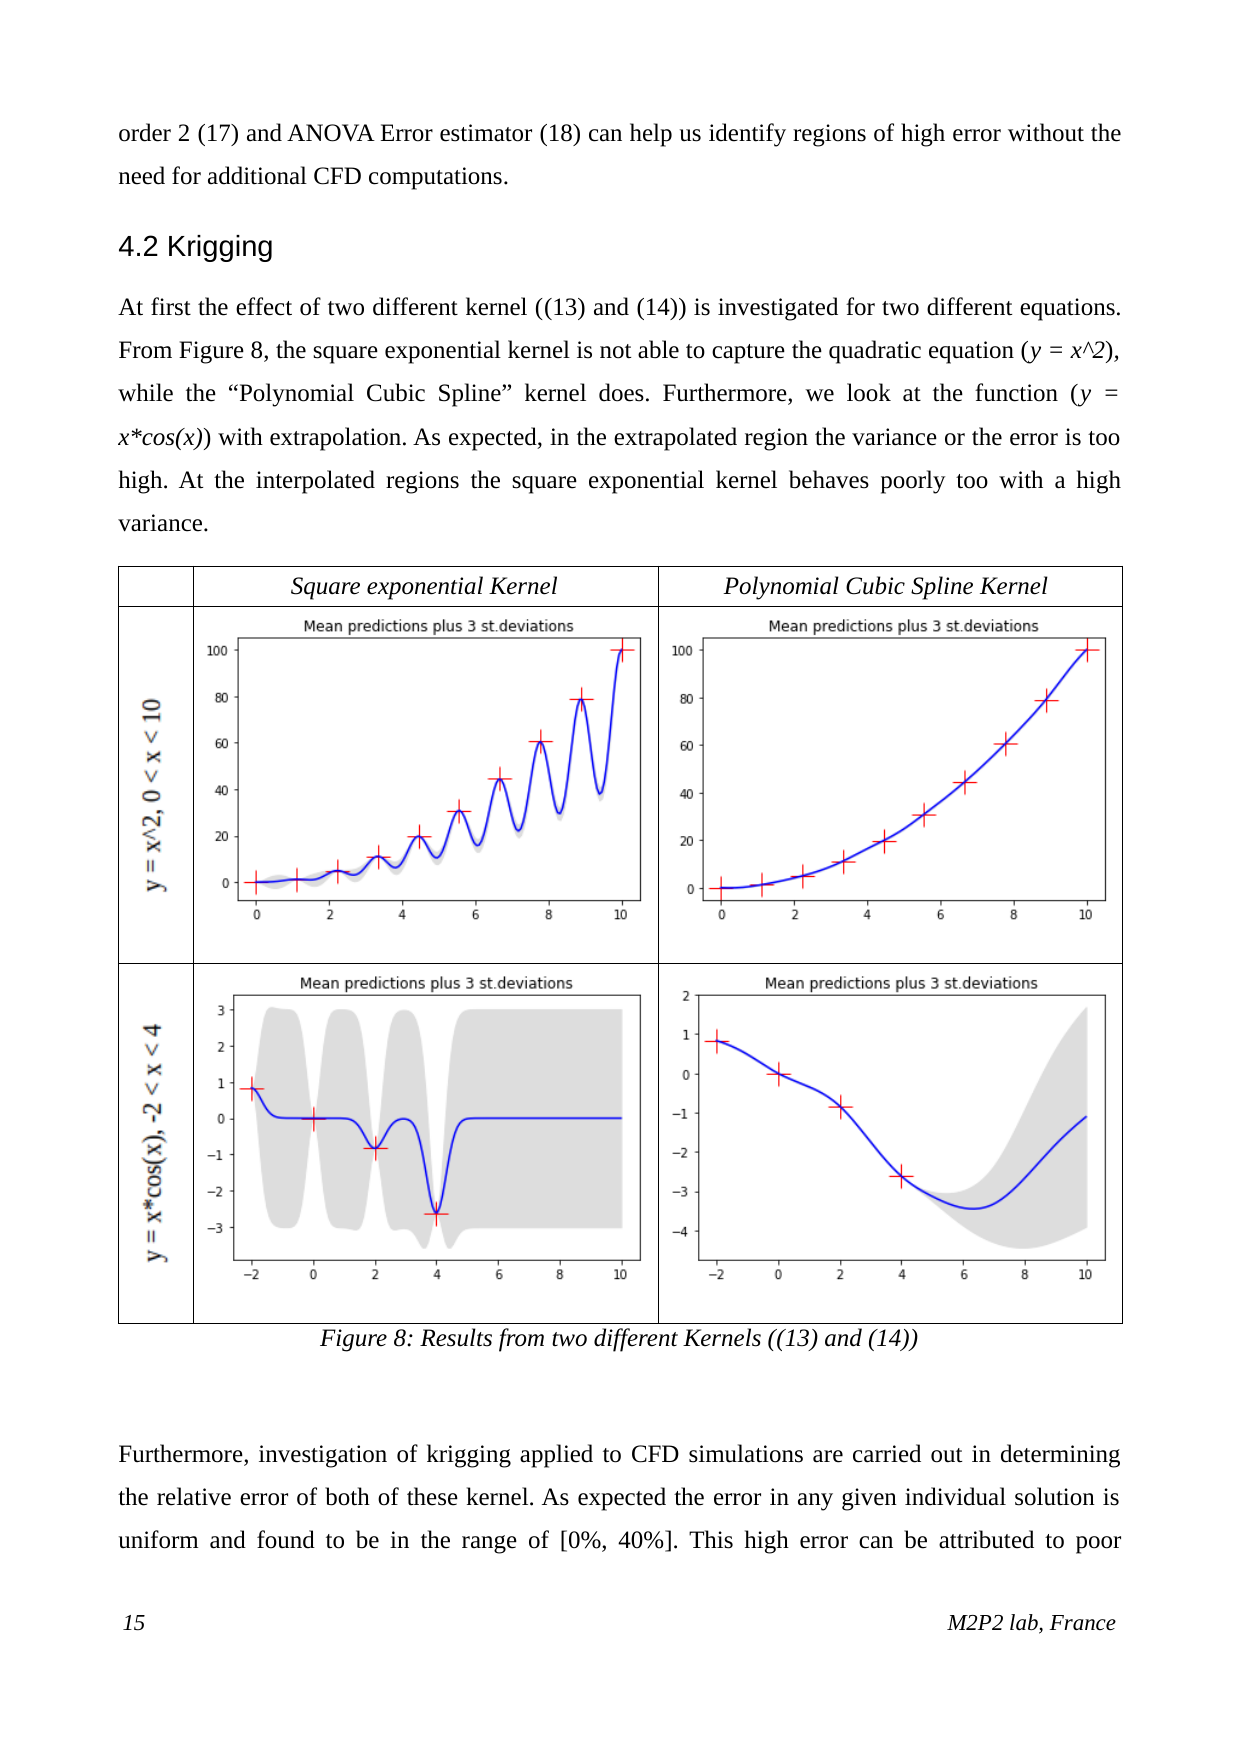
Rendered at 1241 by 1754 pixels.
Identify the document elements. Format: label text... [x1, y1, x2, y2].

table_header Square exponential Kernel [194, 567, 658, 606]
text At first the effect of two different kernel ((13) and (14)) is investigated for two different equations. From Figure 8, the square exponential kernel is not able to capture the quadratic equation (y = x^2), while the “Polynomial Cubic Spline” kernel does. Furthermore, we look at the function (y = x*cos(x)) with extrapolation. As expected, in the extrapolated region the variance or the error is too high. At the interpolated regions the square exponential kernel behaves poorly too with a high variance. [118, 292, 1122, 537]
table_cell [194, 964, 658, 1323]
picture [198, 968, 652, 1289]
table_cell [194, 607, 658, 963]
picture [129, 1015, 182, 1272]
table_header [119, 567, 193, 606]
picture [127, 688, 184, 900]
table_header Polynomial Cubic Spline Kernel [659, 567, 1122, 606]
subtitle 4.2 Krigging [118, 229, 1122, 263]
table_cell [119, 607, 193, 963]
text order 2 (17) and ANOVA Error estimator (18) can help us identify regions of high error without the need for additional CFD computations. [118, 118, 1122, 190]
picture [663, 968, 1117, 1289]
text Figure 8: Results from two different Kernels ((13) and (14)) [118, 1324, 1122, 1352]
table_cell [659, 964, 1122, 1323]
table_cell [659, 607, 1122, 963]
text Furthermore, investigation of krigging applied to CFD simulations are carried out in determining the relative error of both of these kernel. As expected the error in any given individual solution is uniform and found to be in the range of [0%, 40%]. This high error can be attributed to poor [118, 1439, 1122, 1554]
table_cell [119, 964, 193, 1323]
picture [198, 611, 652, 929]
picture [663, 611, 1117, 929]
